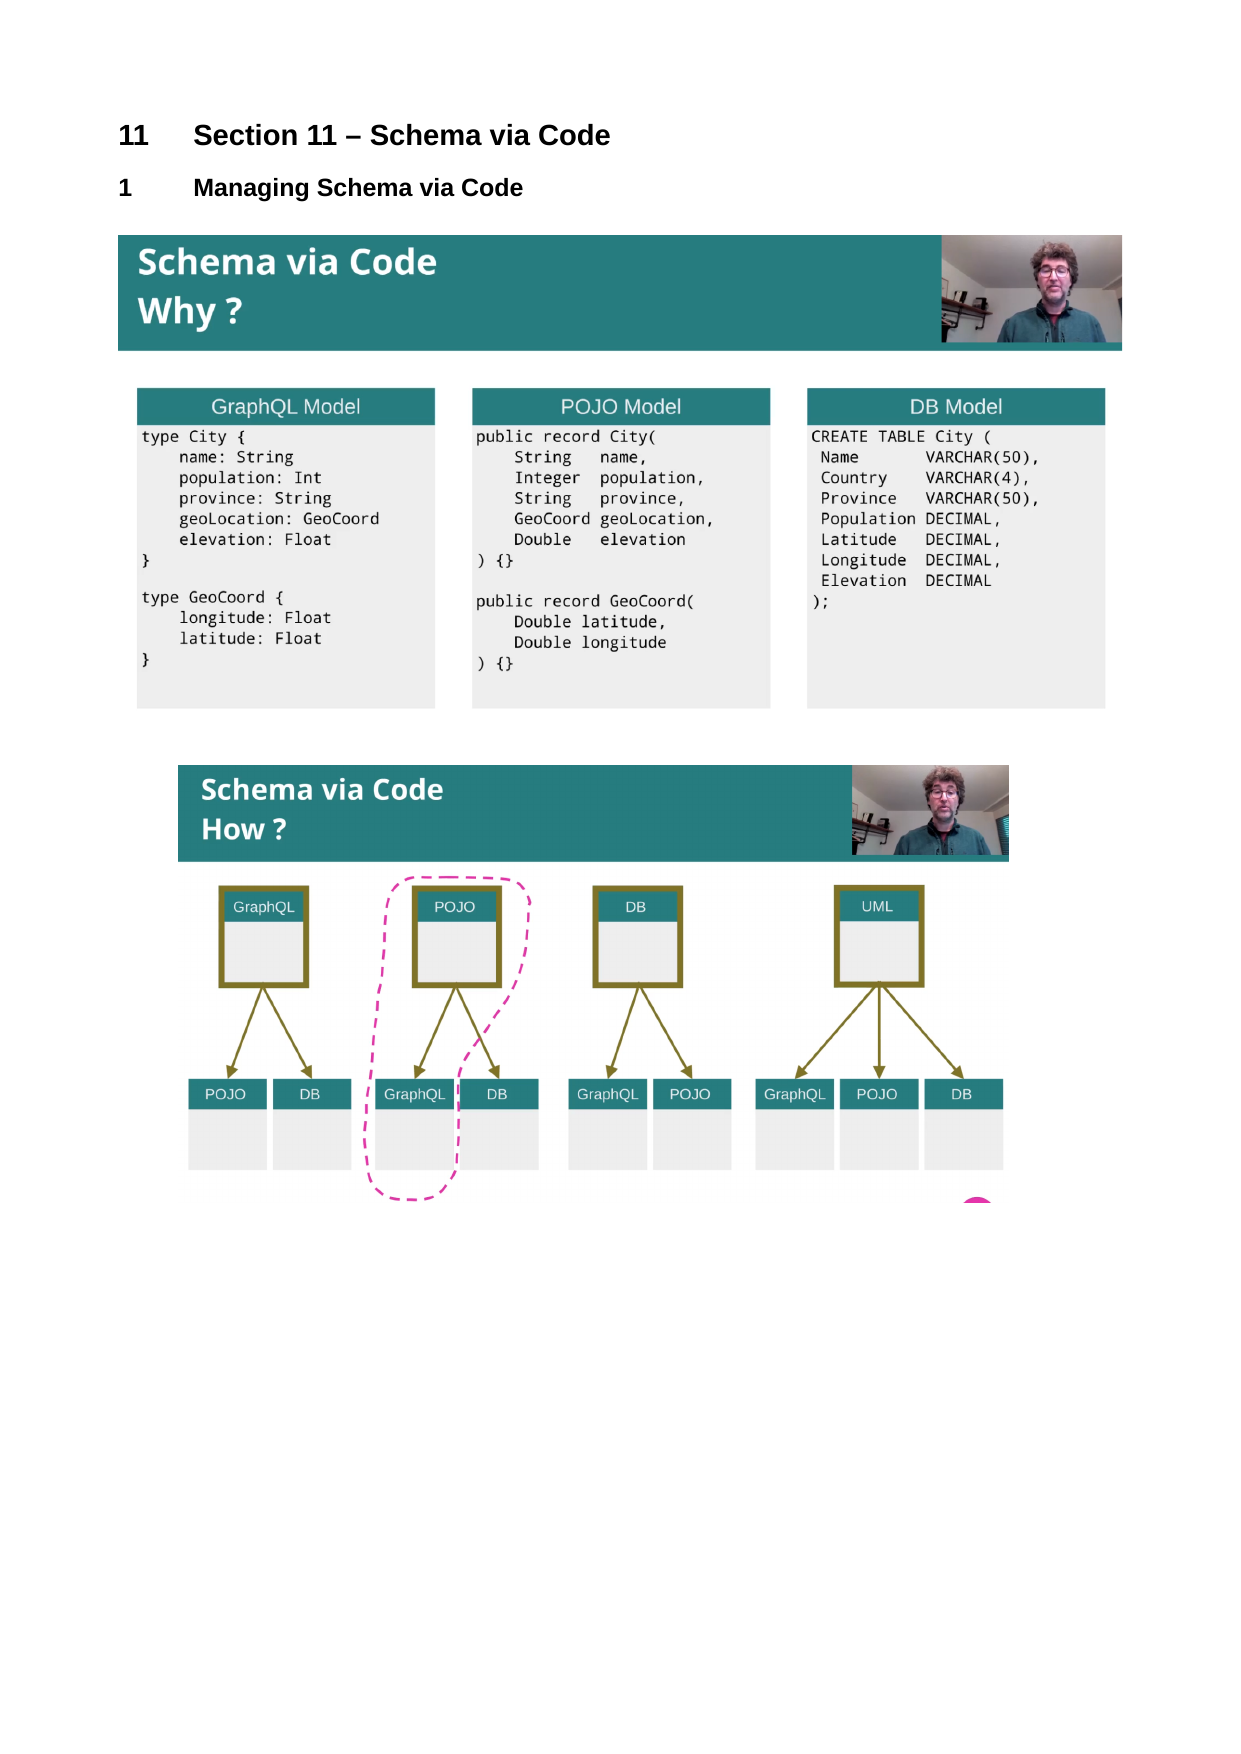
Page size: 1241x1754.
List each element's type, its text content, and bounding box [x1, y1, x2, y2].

subtitle Section 11 – Schema via Code [118, 118, 1122, 152]
picture [178, 765, 1009, 1203]
picture [118, 235, 1123, 721]
subtitle Managing Schema via Code [118, 172, 1122, 201]
